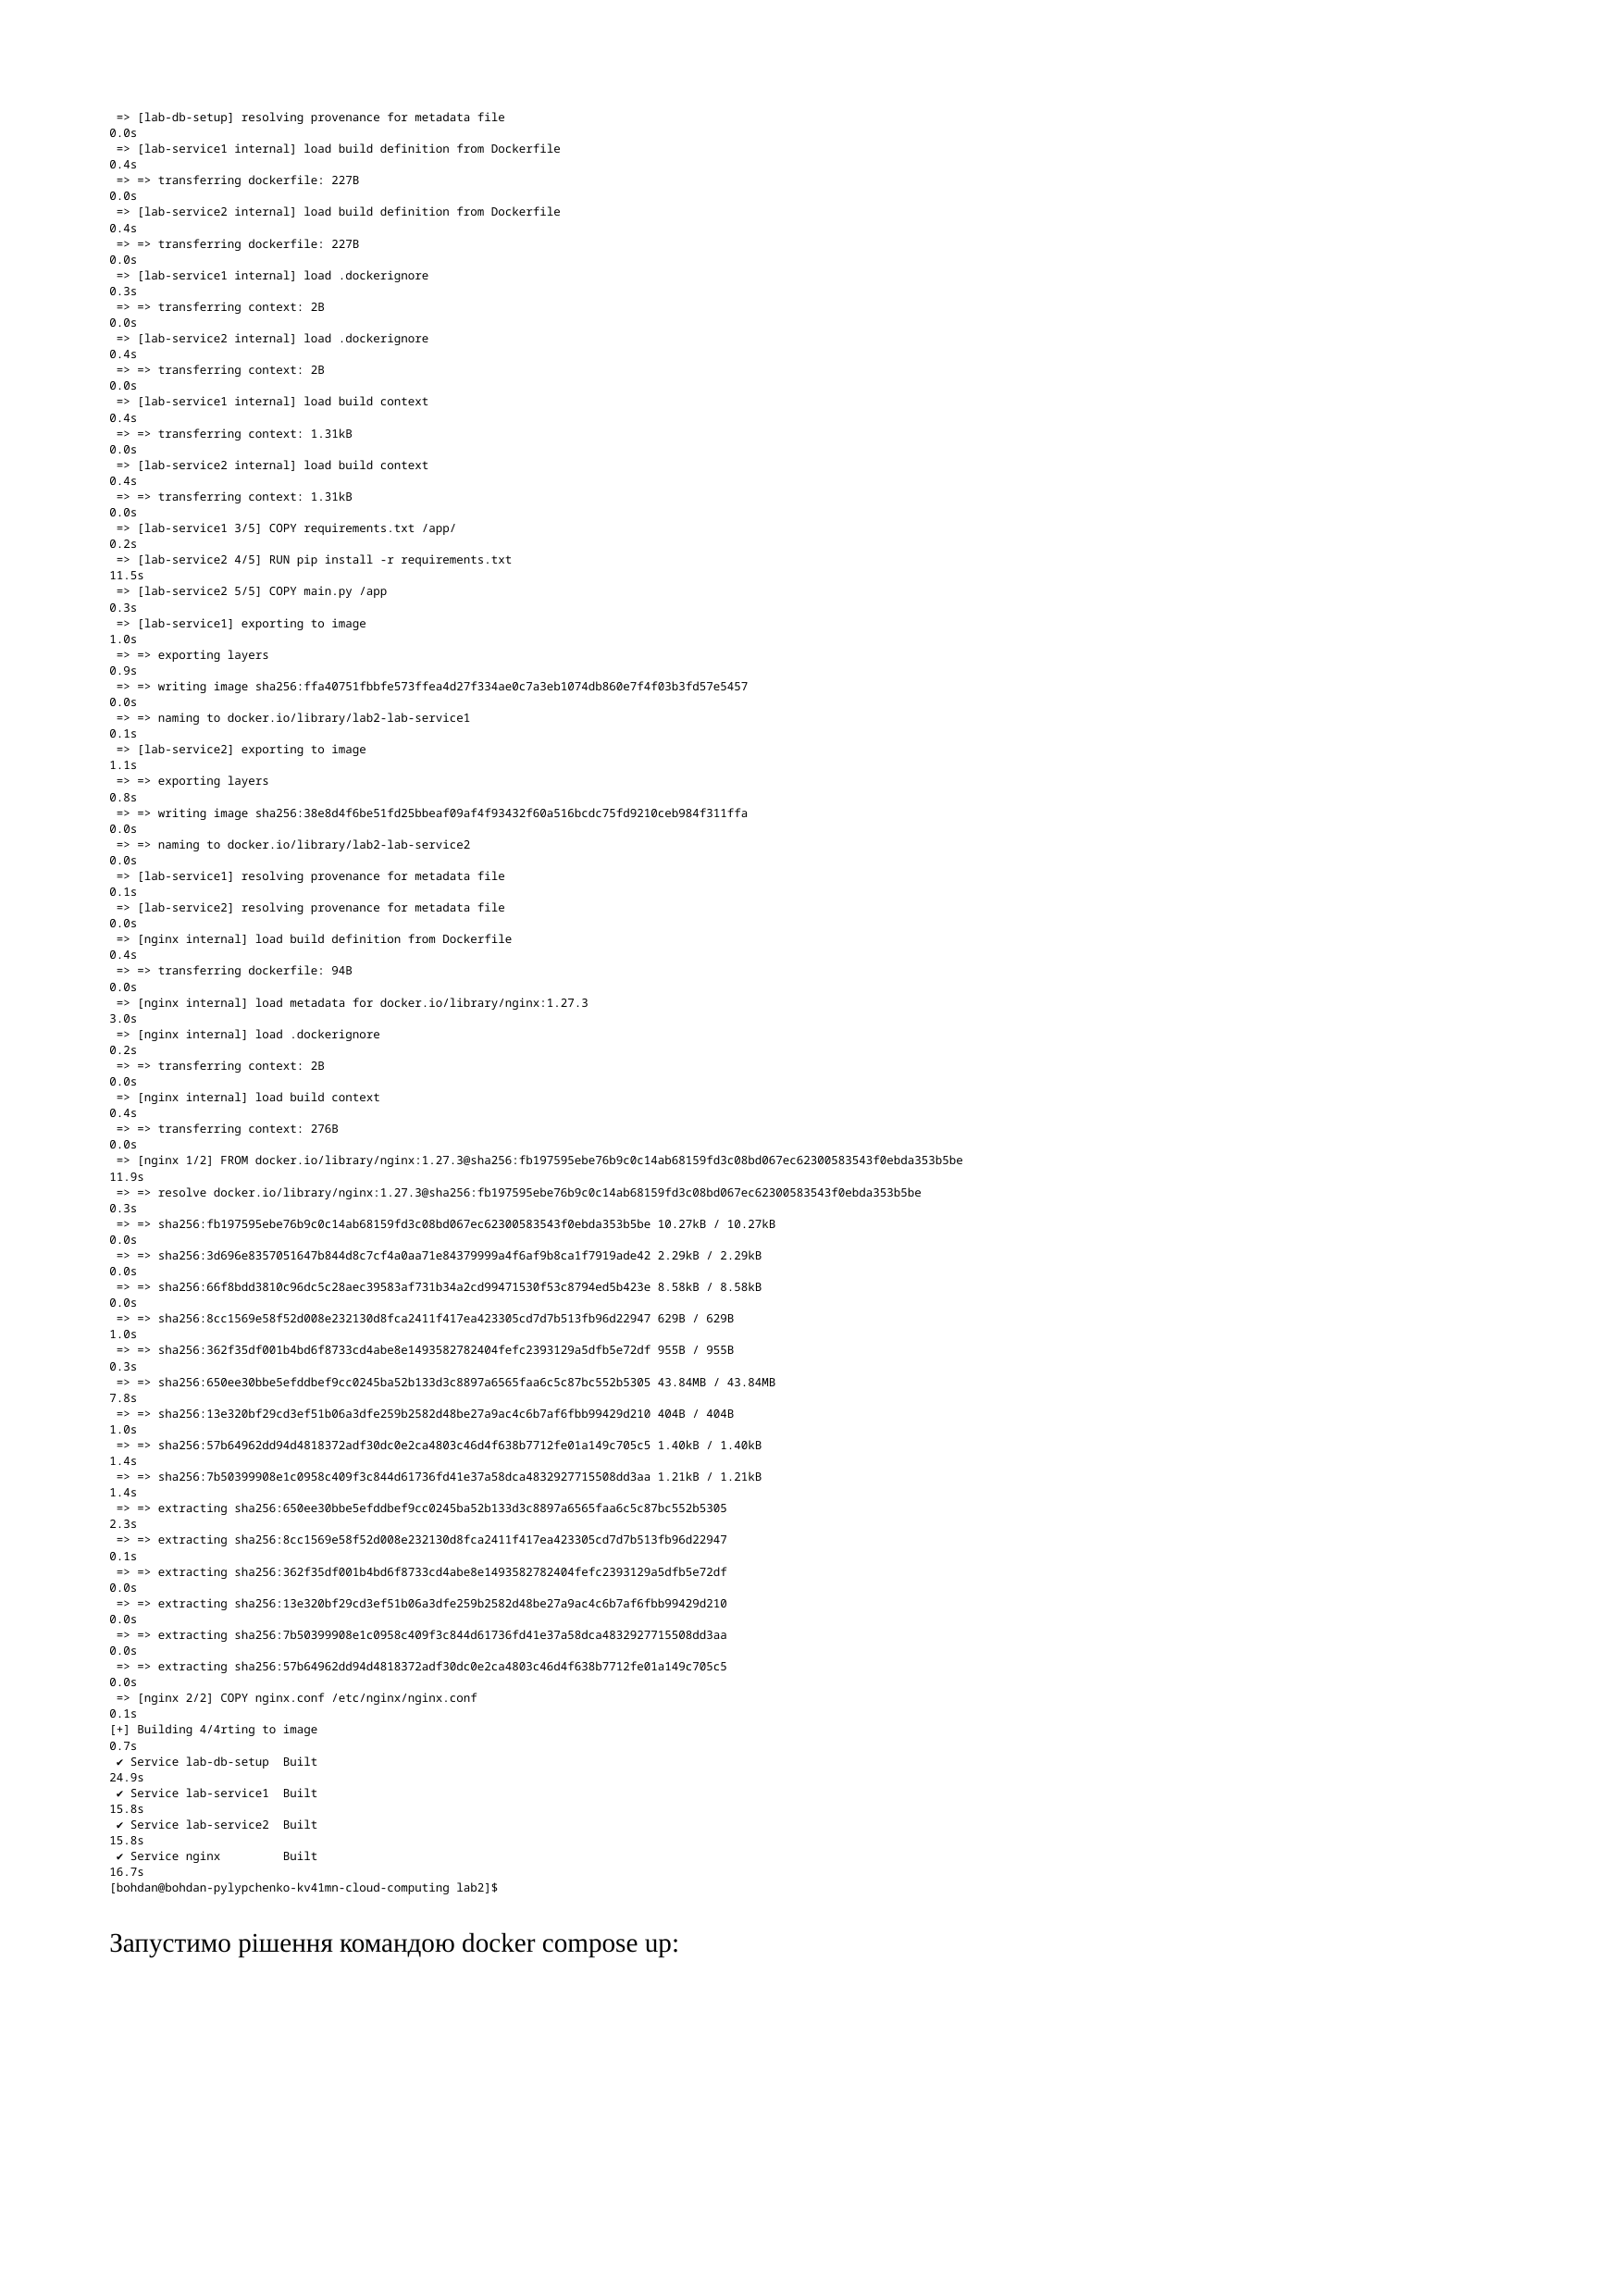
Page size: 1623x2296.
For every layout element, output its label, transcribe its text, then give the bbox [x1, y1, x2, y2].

text => [lab-service1 3/5] COPY requirements.txt /app/ 0.2s [109, 520, 1514, 552]
text => [nginx 2/2] COPY nginx.conf /etc/nginx/nginx.conf 0.1s [109, 1690, 1514, 1722]
text Запустимо рішення командою docker compose up: [109, 1927, 1514, 1958]
text => => sha256:362f35df001b4bd6f8733cd4abe8e1493582782404fefc2393129a5dfb5e72df 955B / 955B 0.3s [109, 1343, 1514, 1374]
text => [lab-service1] exporting to image 1.0s [109, 615, 1514, 647]
text => [lab-service2 5/5] COPY main.py /app 0.3s [109, 584, 1514, 615]
text => => transferring context: 2B 0.0s [109, 362, 1514, 394]
text => [lab-service2 4/5] RUN pip install -r requirements.txt 11.5s [109, 552, 1514, 584]
text => => transferring context: 276B 0.0s [109, 1121, 1514, 1153]
text => => writing image sha256:38e8d4f6be51fd25bbeaf09af4f93432f60a516bcdc75fd9210ceb984f311ffa 0.0s [109, 805, 1514, 837]
text => => extracting sha256:8cc1569e58f52d008e232130d8fca2411f417ea423305cd7d7b513fb96d22947 0.1s [109, 1533, 1514, 1564]
text => => sha256:57b64962dd94d4818372adf30dc0e2ca4803c46d4f638b7712fe01a149c705c5 1.40kB / 1.40kB 1.4s [109, 1437, 1514, 1469]
text => [nginx internal] load build context 0.4s [109, 1089, 1514, 1121]
text => => writing image sha256:ffa40751fbbfe573ffea4d27f334ae0c7a3eb1074db860e7f4f03b3fd57e5457 0.0s [109, 678, 1514, 710]
text => [lab-service1 internal] load build definition from Dockerfile 0.4s [109, 141, 1514, 172]
text ✔ Service lab-db-setup Built 24.9s [109, 1754, 1514, 1785]
text => [lab-service1] resolving provenance for metadata file 0.1s [109, 868, 1514, 900]
text => => extracting sha256:362f35df001b4bd6f8733cd4abe8e1493582782404fefc2393129a5dfb5e72df 0.0s [109, 1564, 1514, 1595]
text => => naming to docker.io/library/lab2-lab-service1 0.1s [109, 710, 1514, 741]
text => => exporting layers 0.9s [109, 647, 1514, 678]
text => => transferring context: 1.31kB 0.0s [109, 489, 1514, 520]
text => => extracting sha256:57b64962dd94d4818372adf30dc0e2ca4803c46d4f638b7712fe01a149c705c5 0.0s [109, 1658, 1514, 1690]
text => => sha256:7b50399908e1c0958c409f3c844d61736fd41e37a58dca4832927715508dd3aa 1.21kB / 1.21kB 1.4s [109, 1469, 1514, 1500]
text => => transferring context: 2B 0.0s [109, 1058, 1514, 1089]
text => => transferring context: 1.31kB 0.0s [109, 426, 1514, 457]
text => => resolve docker.io/library/nginx:1.27.3@sha256:fb197595ebe76b9c0c14ab68159fd3c08bd067ec62300583543f0ebda353b5be 0.3s [109, 1185, 1514, 1216]
text => [lab-service2 internal] load .dockerignore 0.4s [109, 330, 1514, 362]
text => [nginx internal] load .dockerignore 0.2s [109, 1026, 1514, 1058]
text => [lab-db-setup] resolving provenance for metadata file 0.0s [109, 109, 1514, 141]
text => [nginx internal] load build definition from Dockerfile 0.4s [109, 931, 1514, 963]
text => => sha256:3d696e8357051647b844d8c7cf4a0aa71e84379999a4f6af9b8ca1f7919ade42 2.29kB / 2.29kB 0.0s [109, 1247, 1514, 1279]
text => => transferring context: 2B 0.0s [109, 299, 1514, 330]
text => => extracting sha256:13e320bf29cd3ef51b06a3dfe259b2582d48be27a9ac4c6b7af6fbb99429d210 0.0s [109, 1595, 1514, 1627]
text ✔ Service lab-service1 Built 15.8s [109, 1785, 1514, 1817]
text => => extracting sha256:7b50399908e1c0958c409f3c844d61736fd41e37a58dca4832927715508dd3aa 0.0s [109, 1627, 1514, 1658]
text => => transferring dockerfile: 94B 0.0s [109, 963, 1514, 995]
text => => transferring dockerfile: 227B 0.0s [109, 236, 1514, 267]
text => => exporting layers 0.8s [109, 774, 1514, 805]
text => [nginx 1/2] FROM docker.io/library/nginx:1.27.3@sha256:fb197595ebe76b9c0c14ab68159fd3c08bd067ec62300583543f0ebda353b5be 11.9s [109, 1153, 1514, 1185]
text => [lab-service2 internal] load build definition from Dockerfile 0.4s [109, 205, 1514, 236]
text => => sha256:66f8bdd3810c96dc5c28aec39583af731b34a2cd99471530f53c8794ed5b423e 8.58kB / 8.58kB 0.0s [109, 1279, 1514, 1310]
text [+] Building 4/4rting to image 0.7s [109, 1722, 1514, 1754]
text => [lab-service1 internal] load .dockerignore 0.3s [109, 267, 1514, 299]
text ✔ Service nginx Built 16.7s [109, 1848, 1514, 1880]
text => [nginx internal] load metadata for docker.io/library/nginx:1.27.3 3.0s [109, 995, 1514, 1026]
text => => naming to docker.io/library/lab2-lab-service2 0.0s [109, 837, 1514, 868]
text => => sha256:fb197595ebe76b9c0c14ab68159fd3c08bd067ec62300583543f0ebda353b5be 10.27kB / 10.27kB 0.0s [109, 1216, 1514, 1247]
text => [lab-service2 internal] load build context 0.4s [109, 457, 1514, 489]
text => => sha256:8cc1569e58f52d008e232130d8fca2411f417ea423305cd7d7b513fb96d22947 629B / 629B 1.0s [109, 1310, 1514, 1343]
text ✔ Service lab-service2 Built 15.8s [109, 1817, 1514, 1848]
text => => sha256:650ee30bbe5efddbef9cc0245ba52b133d3c8897a6565faa6c5c87bc552b5305 43.84MB / 43.84MB 7.8s [109, 1374, 1514, 1406]
text [bohdan@bohdan-pylypchenko-kv41mn-cloud-computing lab2]$ [109, 1880, 1514, 1895]
text => [lab-service2] exporting to image 1.1s [109, 741, 1514, 774]
text => => transferring dockerfile: 227B 0.0s [109, 172, 1514, 205]
text => => extracting sha256:650ee30bbe5efddbef9cc0245ba52b133d3c8897a6565faa6c5c87bc552b5305 2.3s [109, 1500, 1514, 1533]
text => => sha256:13e320bf29cd3ef51b06a3dfe259b2582d48be27a9ac4c6b7af6fbb99429d210 404B / 404B 1.0s [109, 1406, 1514, 1437]
text => [lab-service2] resolving provenance for metadata file 0.0s [109, 900, 1514, 931]
text => [lab-service1 internal] load build context 0.4s [109, 394, 1514, 426]
